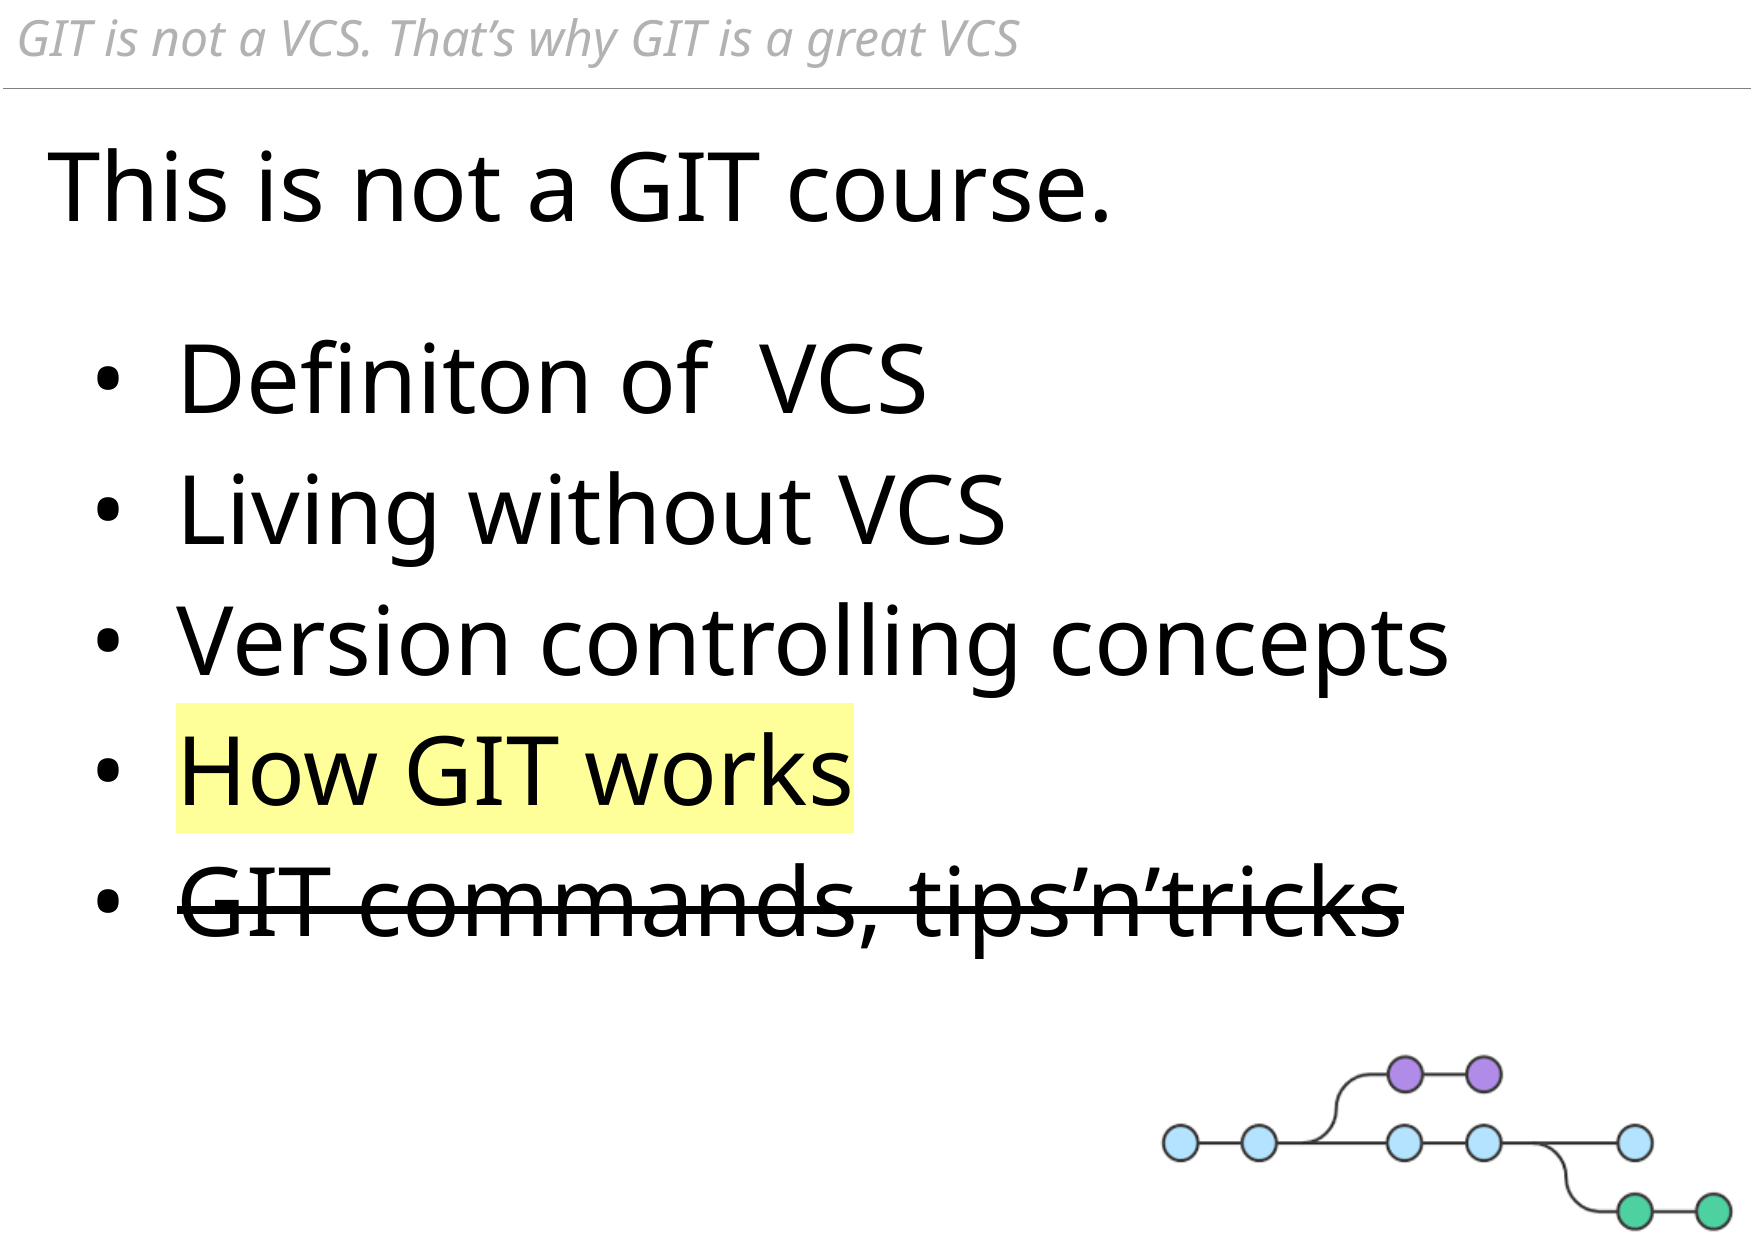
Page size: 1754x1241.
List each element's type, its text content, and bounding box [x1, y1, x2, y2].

text This is not a GIT course. [3, 118, 1751, 249]
text • How GIT works [3, 703, 1751, 833]
text • Living without VCS [3, 442, 1751, 572]
picture [1120, 1047, 1754, 1241]
text • Definiton of VCS [3, 311, 1751, 442]
text • Version controlling concepts [3, 572, 1751, 703]
text • GIT commands, tips’n’tricks [3, 833, 1751, 964]
